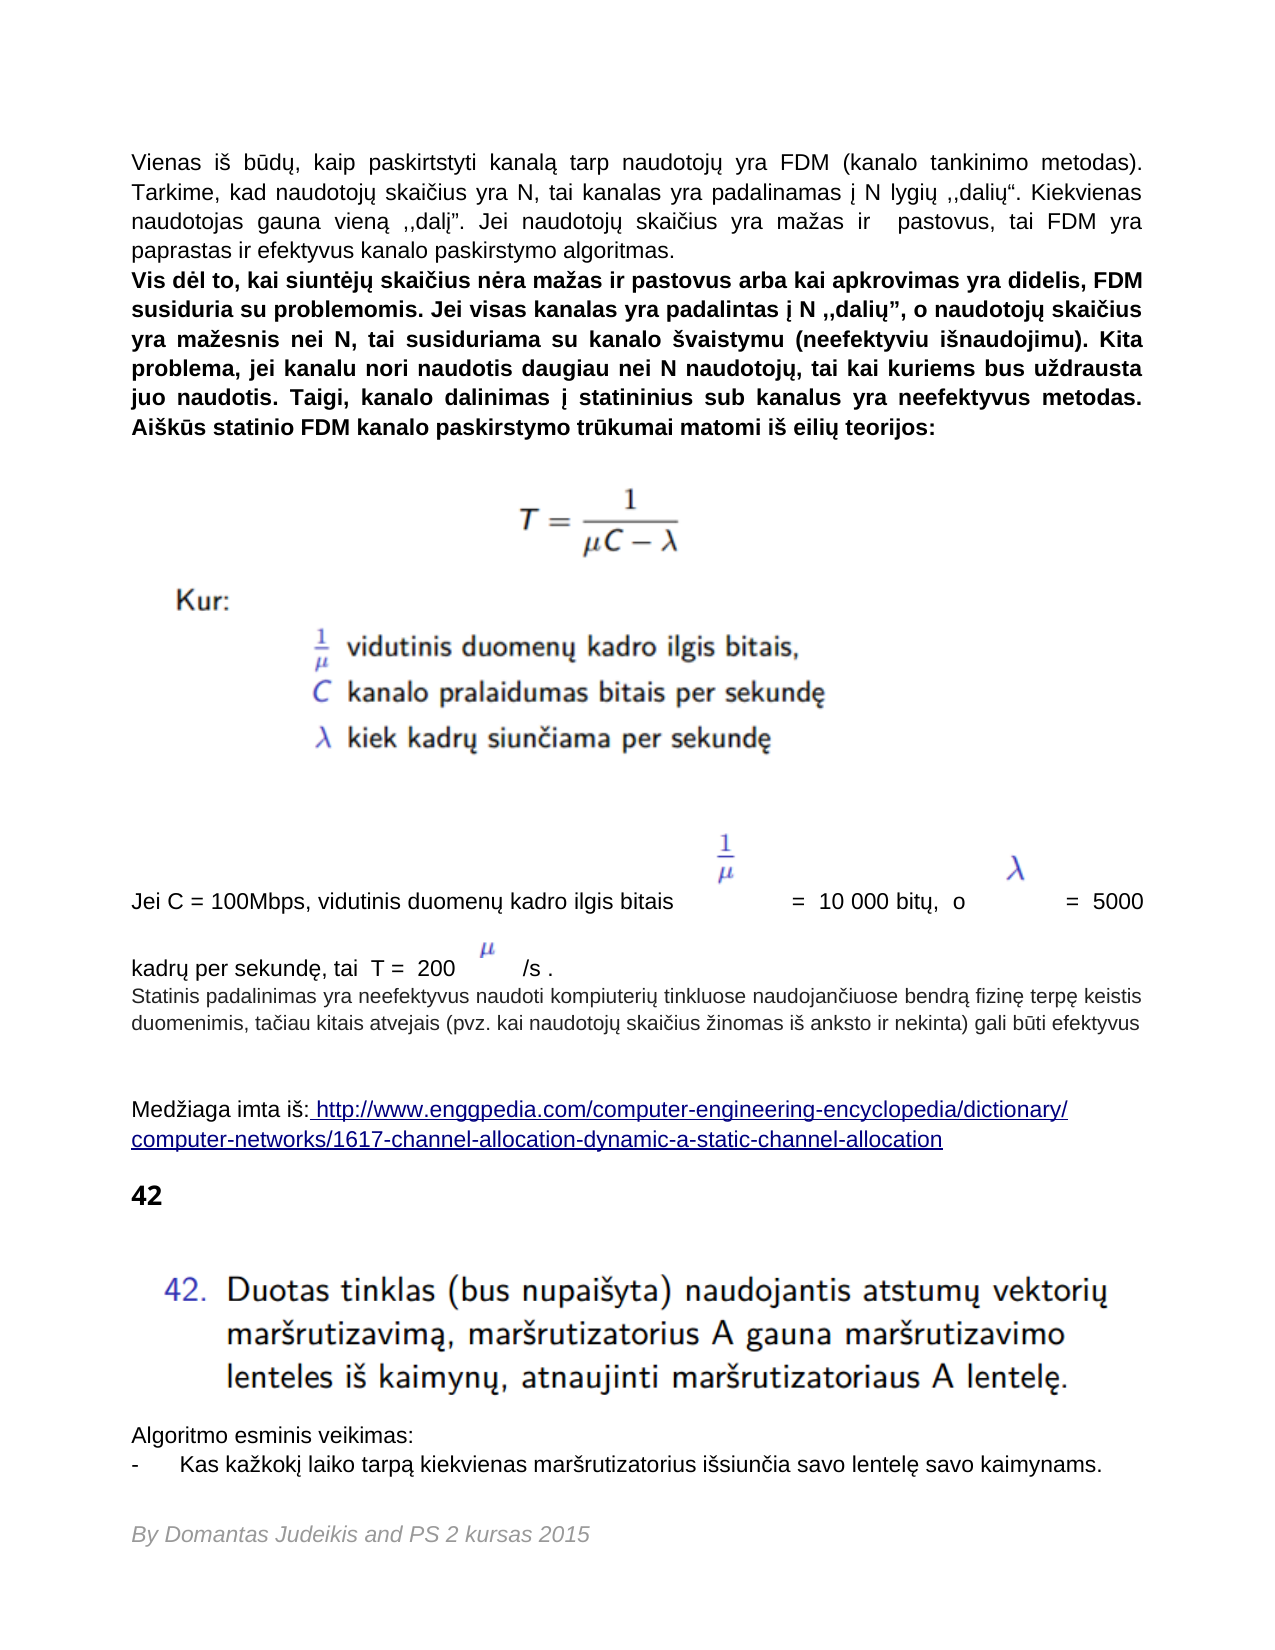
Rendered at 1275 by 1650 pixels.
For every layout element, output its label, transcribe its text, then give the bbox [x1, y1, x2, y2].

text Vienas iš būdų, kaip paskirtstyti kanalą tarp naudotojų yra FDM (kanalo tankinimo metodas). Tarkime, kad naudotojų skaičius yra N, tai kanalas yra padalinamas į N lygių ,,dalių“. Kiekvienas naudotojas gauna vieną ,,dalį”. Jei naudotojų skaičius yra mažas ir pastovus, tai FDM yra paprastas ir efektyvus kanalo paskirstymo algoritmas. [131, 150, 1144, 264]
picture [150, 1267, 1125, 1401]
picture [991, 837, 1034, 891]
text Vis dėl to, kai siuntėjų skaičius nėra mažas ir pastovus arba kai apkrovimas yra didelis, FDM susiduria su problemomis. Jei visas kanalas yra padalintas į N ,,dalių”, o naudotojų skaičius yra mažesnis nei N, tai susiduriama su kanalo švaistymu (neefektyviu išnaudojimu). Kita problema, jei kanalu nori naudotis daugiau nei N naudotojų, tai kai kuriems bus uždrausta juo naudotis. Taigi, kanalo dalinimas į statininius sub kanalus yra neefektyvus metodas. Aiškūs statinio FDM kanalo paskirstymo trūkumai matomi iš eilių teorijos: [131, 267, 1144, 440]
picture [150, 462, 938, 760]
subtitle 42 [131, 1176, 1144, 1213]
picture [474, 937, 498, 958]
text Statinis padalinimas yra neefektyvus naudoti kompiuterių tinkluose naudojančiuose bendrą fizinę terpę keistis duomenimis, tačiau kitais atvejais (pvz. kai naudotojų skaičius žinomas iš anksto ir nekinta) gali būti efektyvus [131, 985, 1144, 1035]
text Algoritmo esminis veikimas: [131, 1423, 1144, 1448]
text Medžiaga imta iš: http://www.enggpedia.com/computer-engineering-encyclopedia/dictionary/computer-networks/1617-channel-allocation-dynamic-a-static-channel-allocation [131, 1097, 1144, 1152]
picture [706, 830, 740, 891]
text Jei C = 100Mbps, vidutinis duomenų kadro ilgis bitais = 10 000 bitų, o = 5000 kadrų per sekundę, tai T = 200 /s . [131, 811, 1144, 981]
text - Kas kažkokį laiko tarpą kiekvienas maršrutizatorius išsiunčia savo lentelę savo kaimynams. [131, 1452, 1144, 1478]
